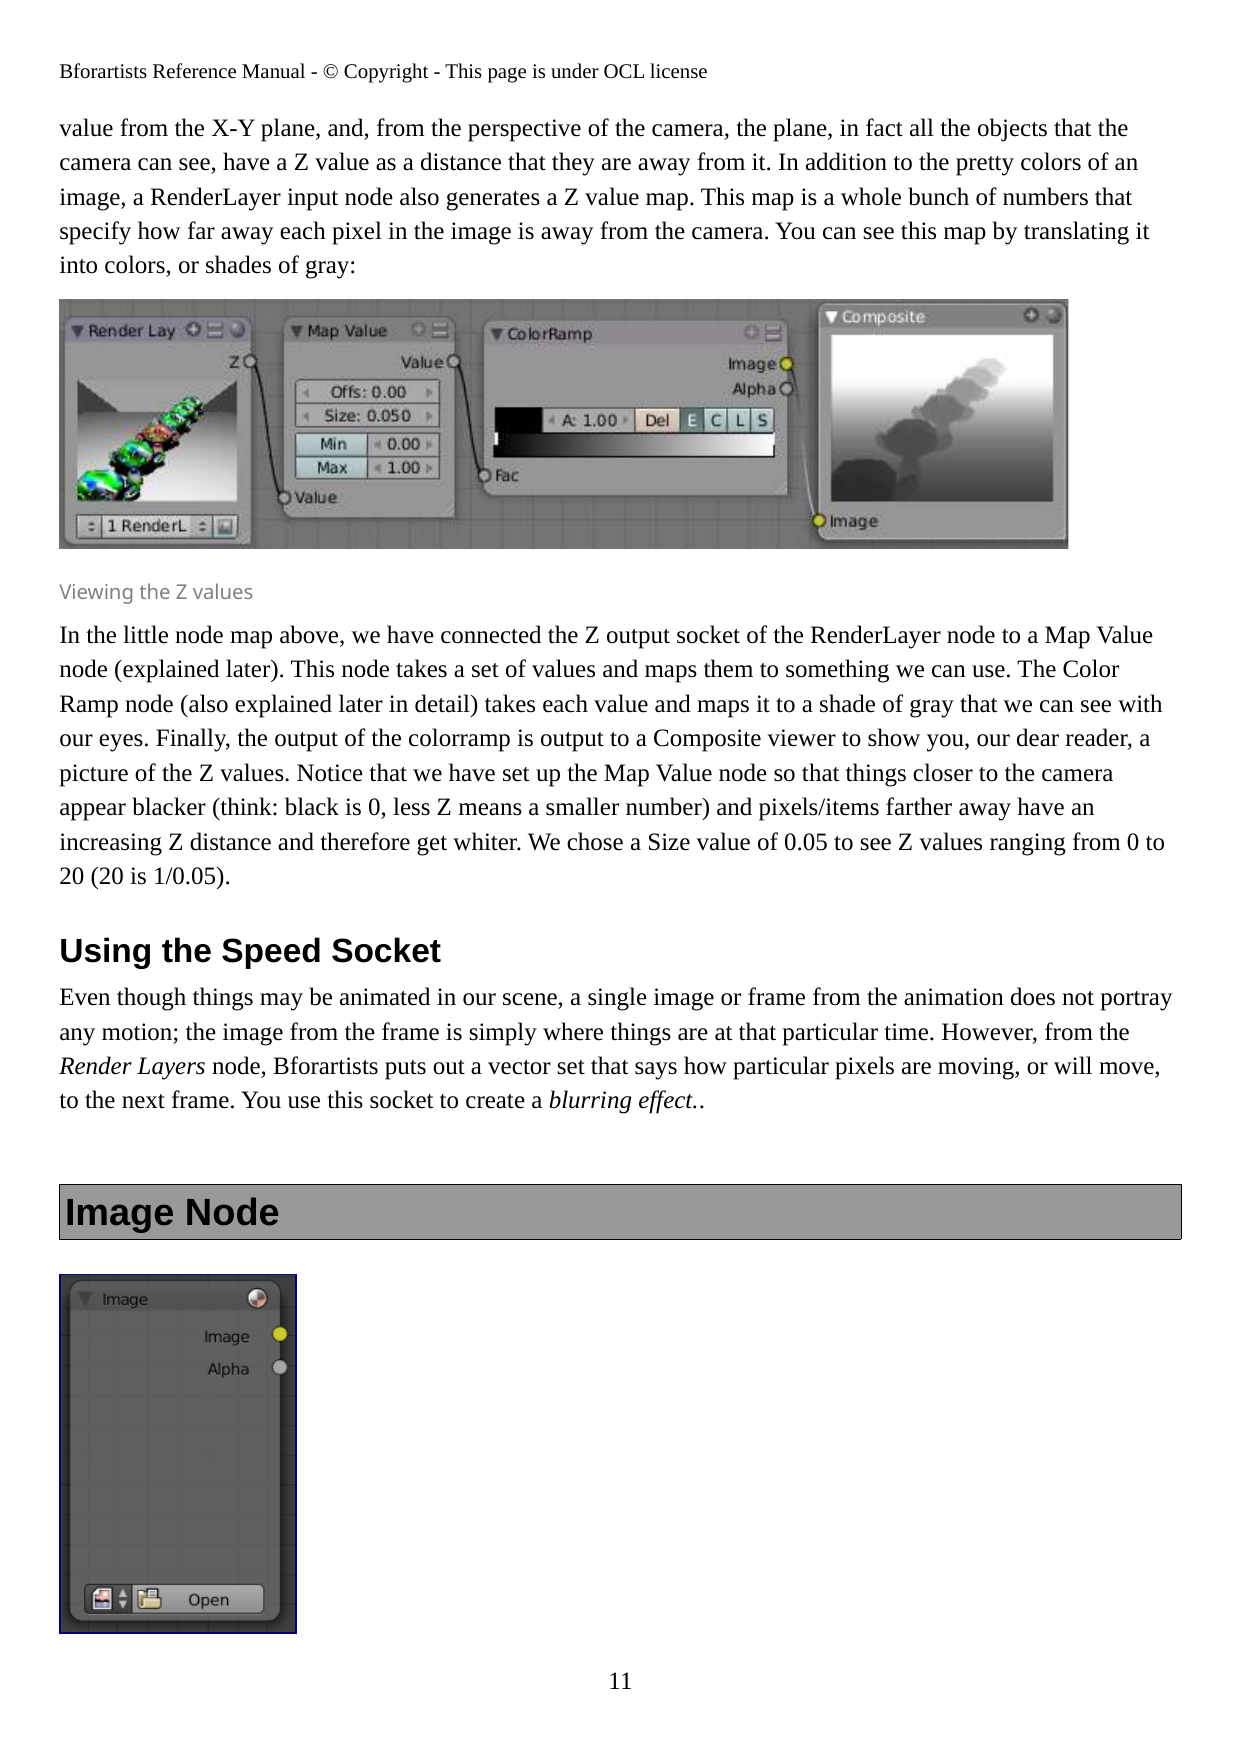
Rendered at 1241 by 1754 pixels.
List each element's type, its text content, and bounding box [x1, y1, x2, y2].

text Viewing the Z values [59, 574, 1181, 605]
subtitle Using the Speed Socket [59, 931, 1181, 970]
picture [59, 299, 1069, 549]
picture [61, 1275, 295, 1632]
text In the little node map above, we have connected the Z output socket of the RenderLayer node to a Map Value node (explained later). This node takes a set of values and maps them to something we can use. The Color Ramp node (also explained later in detail) takes each value and maps it to a shade of gray that we can see with our eyes. Finally, the output of the colorramp is output to a Composite viewer to show you, our dear reader, a picture of the Z values. Notice that we have set up the Map Value node so that things closer to the camera appear blacker (think: black is 0, less Z means a smaller number) and pixels/items farther away have an increasing Z distance and therefore get whiter. We chose a Size value of 0.05 to see Z values ranging from 0 to 20 (20 is 1/0.05). [59, 620, 1181, 890]
text value from the X-Y plane, and, from the perspective of the camera, the plane, in fact all the objects that the camera can see, have a Z value as a distance that they are away from it. In addition to the pretty colors of an image, a RenderLayer input node also generates a Z value map. This map is a whole bunch of numbers that specify how far away each pixel in the image is away from the camera. You can see this map by translating it into colors, or shades of gray: [59, 113, 1181, 279]
text Even though things may be animated in our scene, a single image or frame from the animation does not portray any motion; the image from the frame is simply where things are at that particular time. However, from the Render Layers node, Bforartists puts out a vector set that says how particular pixels are moving, or will move, to the next frame. You use this socket to create a blurring effect.. [59, 982, 1181, 1114]
table_header Image Node [60, 1185, 1181, 1239]
